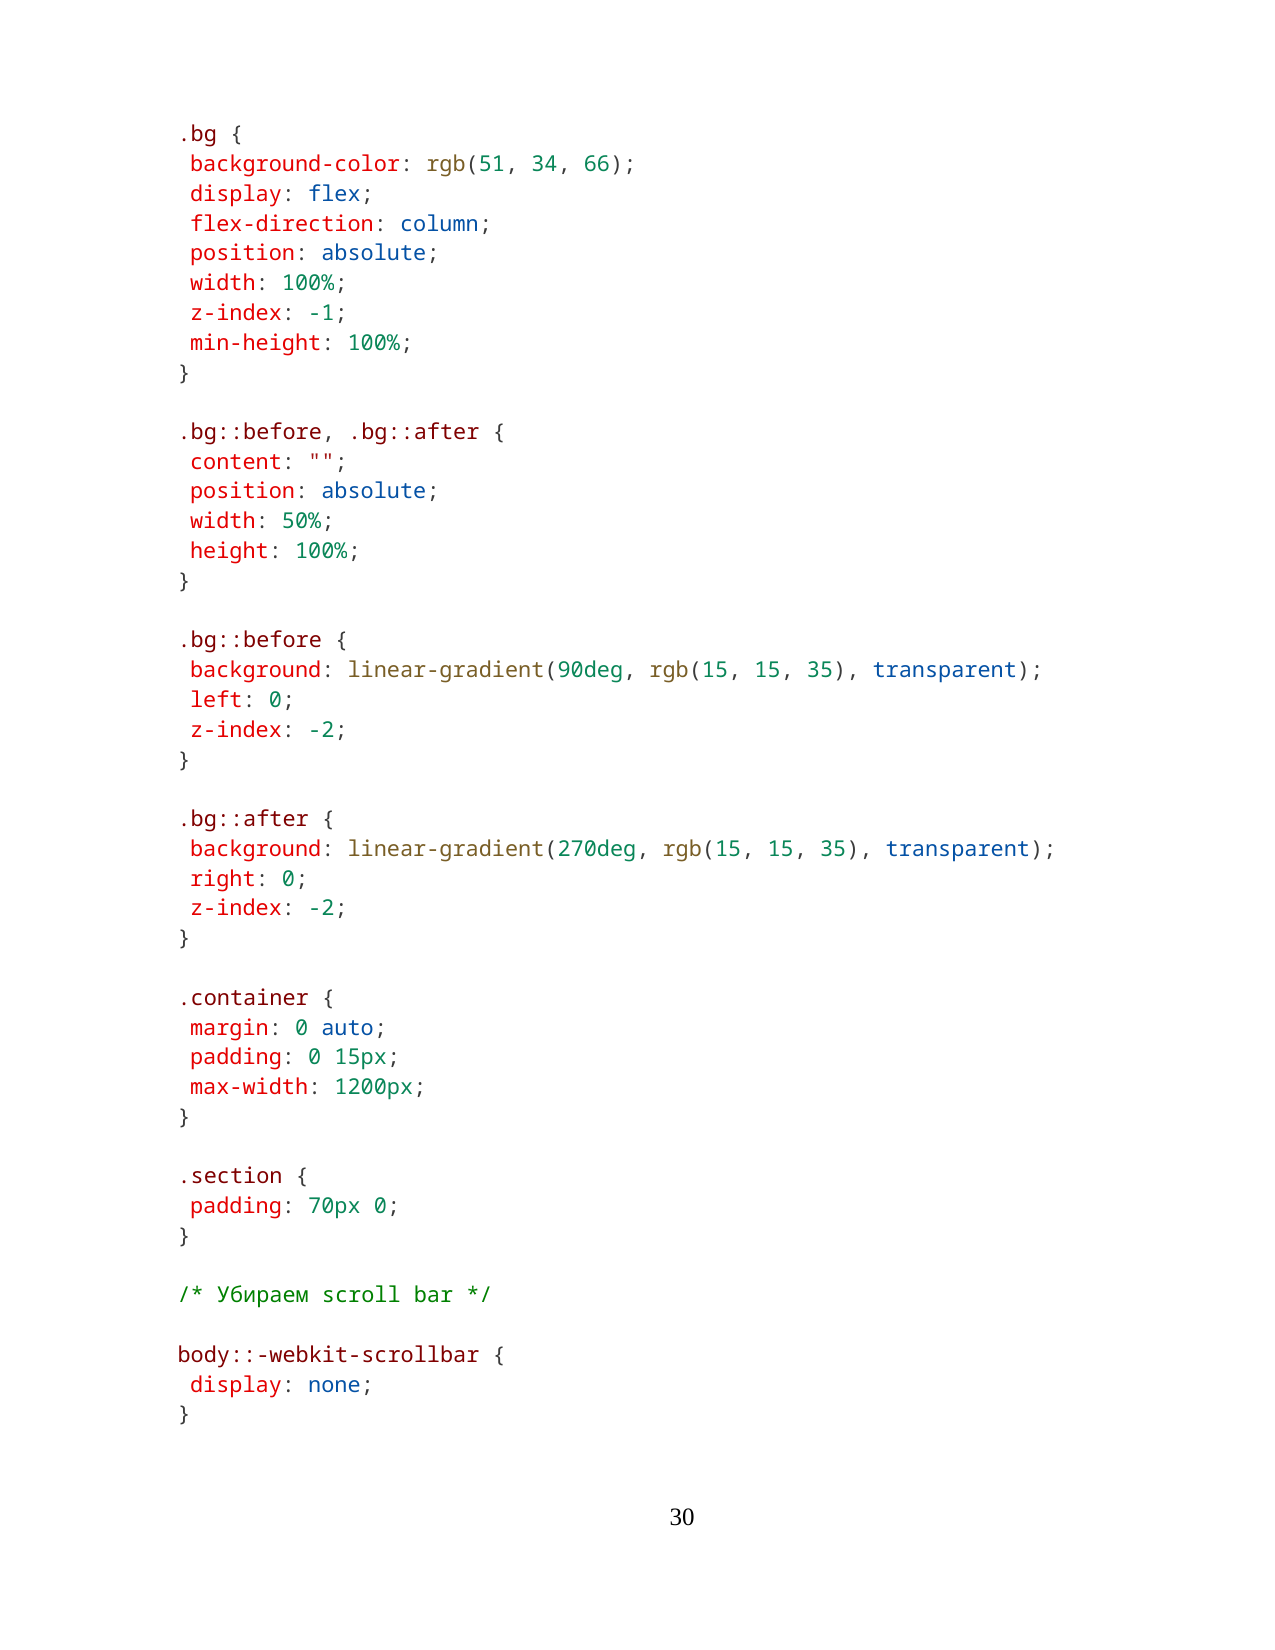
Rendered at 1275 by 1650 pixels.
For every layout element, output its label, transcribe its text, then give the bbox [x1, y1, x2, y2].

text } [177, 922, 1186, 952]
text } [177, 743, 1186, 773]
text display: flex; [177, 178, 1186, 207]
text flex-direction: column; [177, 207, 1186, 237]
text background-color: rgb(51, 34, 66); [177, 148, 1186, 178]
text .container { [177, 982, 1186, 1011]
text background: linear-gradient(90deg, rgb(15, 15, 35), transparent); [177, 654, 1186, 684]
text background: linear-gradient(270deg, rgb(15, 15, 35), transparent); [177, 833, 1186, 863]
text body::-webkit-scrollbar { [177, 1339, 1186, 1369]
text z-index: -2; [177, 892, 1186, 922]
text .section { [177, 1160, 1186, 1190]
text display: none; [177, 1369, 1186, 1398]
text max-width: 1200px; [177, 1071, 1186, 1101]
text .bg::after { [177, 803, 1186, 833]
text .bg::before { [177, 624, 1186, 654]
text content: ""; [177, 446, 1186, 476]
text } [177, 565, 1186, 595]
text min-height: 100%; [177, 327, 1186, 356]
text padding: 70px 0; [177, 1190, 1186, 1220]
text z-index: -1; [177, 297, 1186, 327]
text width: 50%; [177, 505, 1186, 535]
text position: absolute; [177, 476, 1186, 505]
text } [177, 1101, 1186, 1131]
text } [177, 1398, 1186, 1428]
text right: 0; [177, 863, 1186, 892]
text height: 100%; [177, 535, 1186, 565]
text position: absolute; [177, 237, 1186, 267]
text .bg::before, .bg::after { [177, 416, 1186, 446]
text padding: 0 15px; [177, 1041, 1186, 1071]
text .bg { [177, 118, 1186, 148]
text } [177, 1220, 1186, 1250]
text width: 100%; [177, 267, 1186, 297]
text margin: 0 auto; [177, 1011, 1186, 1041]
text z-index: -2; [177, 714, 1186, 743]
text left: 0; [177, 684, 1186, 714]
text /* Убираем scroll bar */ [177, 1279, 1186, 1309]
text } [177, 356, 1186, 386]
